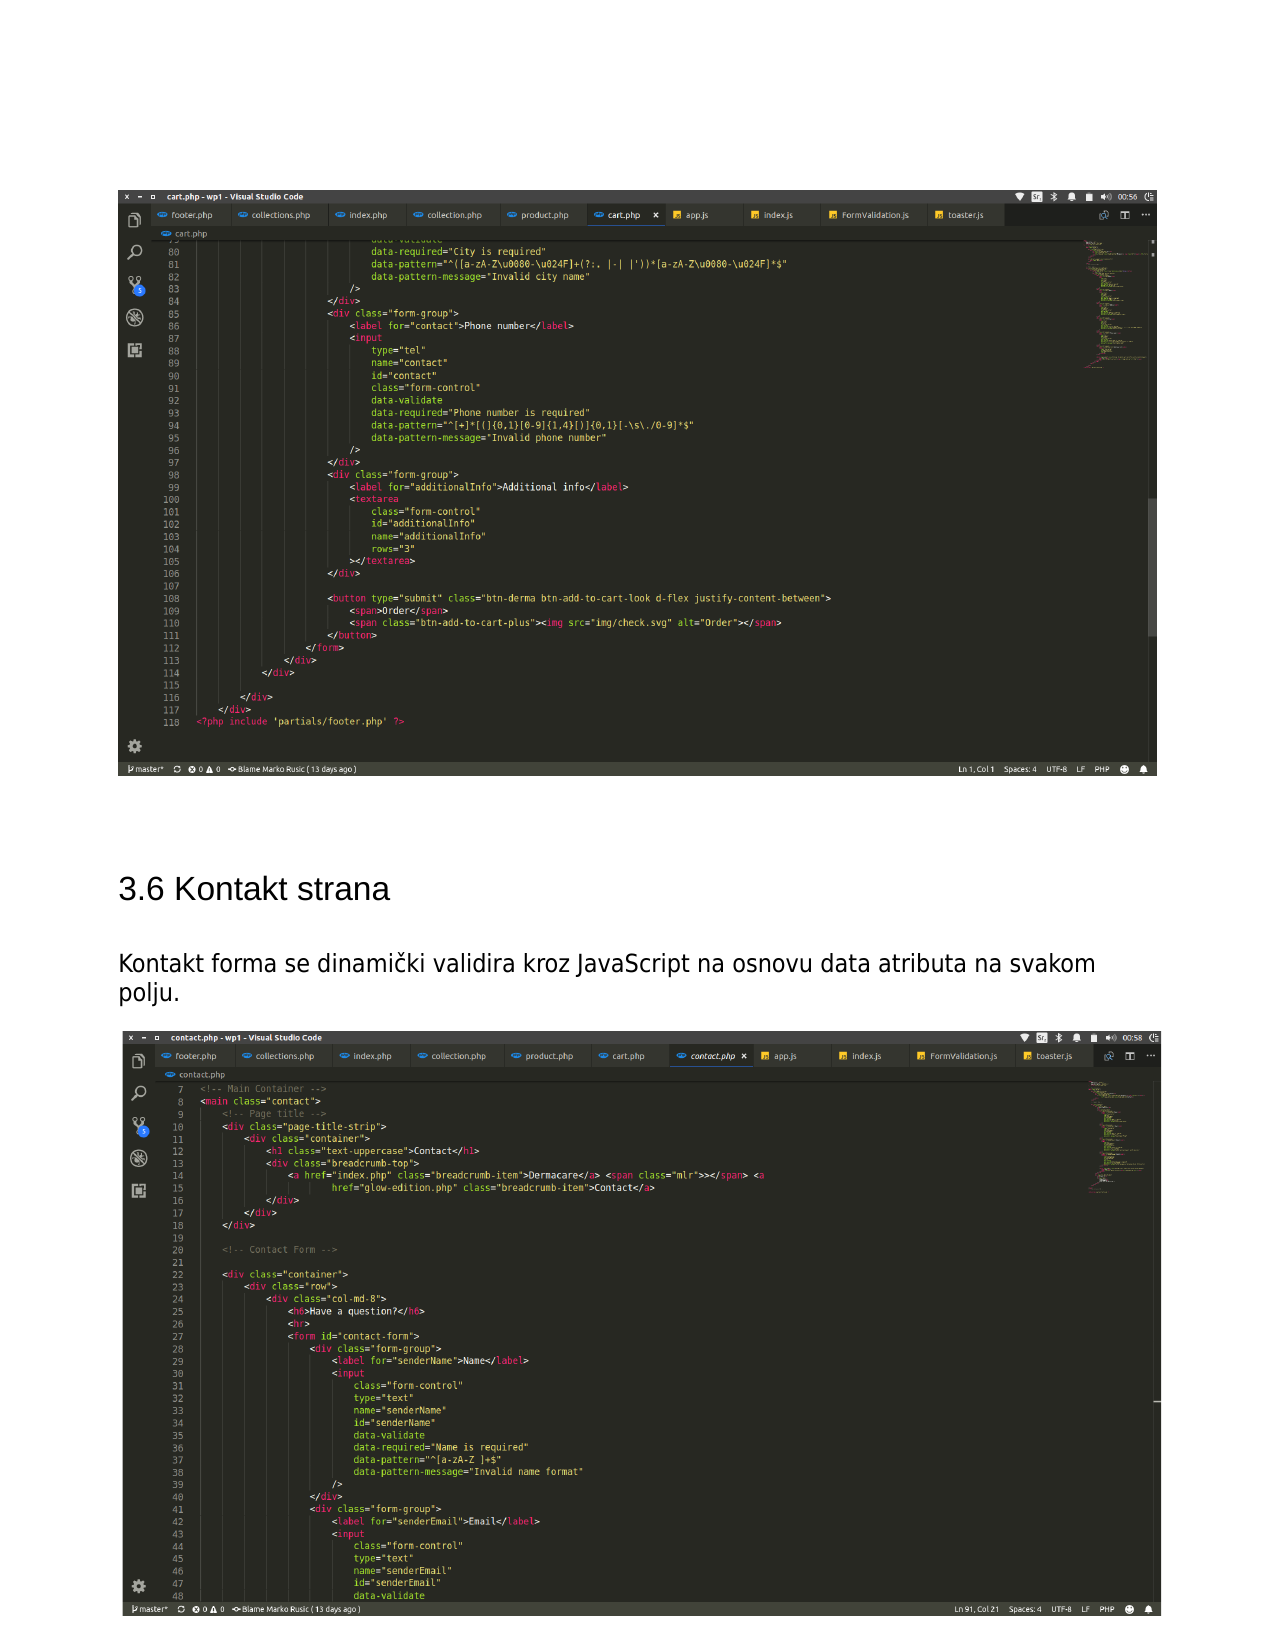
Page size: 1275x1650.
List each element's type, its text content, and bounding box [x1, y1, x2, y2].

picture [118, 190, 1157, 776]
picture [122, 1031, 1162, 1616]
text Kontakt forma se dinamički validira kroz JavaScript na osnovu data atributa na svakom polju. [118, 949, 1157, 1007]
subtitle 3.6 Kontakt strana [118, 869, 1157, 907]
